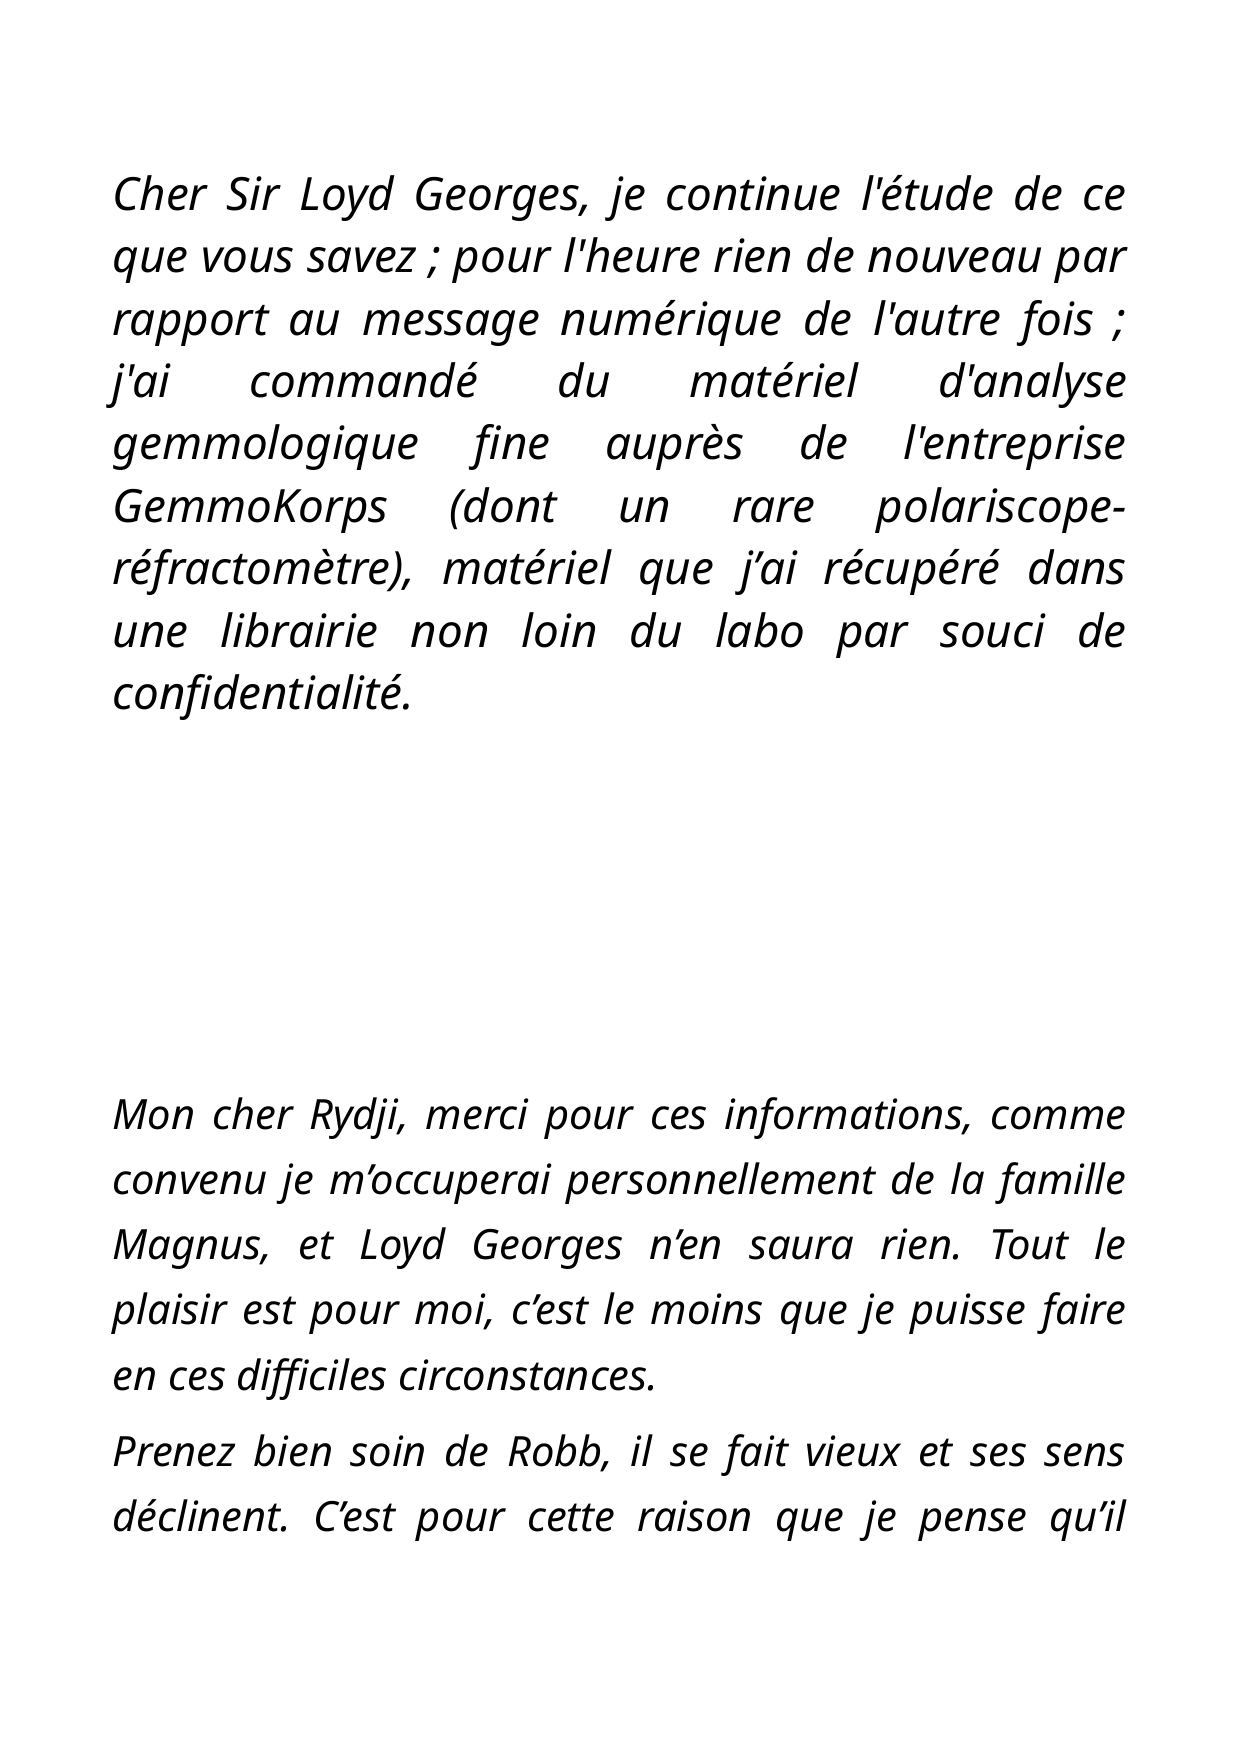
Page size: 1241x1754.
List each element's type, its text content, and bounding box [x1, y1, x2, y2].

text Prenez bien soin de Robb, il se fait vieux et ses sens déclinent. C’est pour cette raison que je pense qu’il [112, 1422, 1128, 1544]
text Cher Sir Loyd Georges, je continue l'étude de ce que vous savez ; pour l'heure rien de nouveau par rapport au message numérique de l'autre fois ; j'ai commandé du matériel d'analyse gemmologique fine auprès de l'entreprise GemmoKorps (dont un rare polariscope-réfractomètre), matériel que j’ai récupéré dans une librairie non loin du labo par souci de confidentialité. [112, 161, 1128, 723]
text Mon cher Rydji, merci pour ces informations, comme convenu je m’occuperai personnellement de la famille Magnus, et Loyd Georges n’en saura rien. Tout le plaisir est pour moi, c’est le moins que je puisse faire en ces difficiles circonstances. [112, 1084, 1128, 1402]
